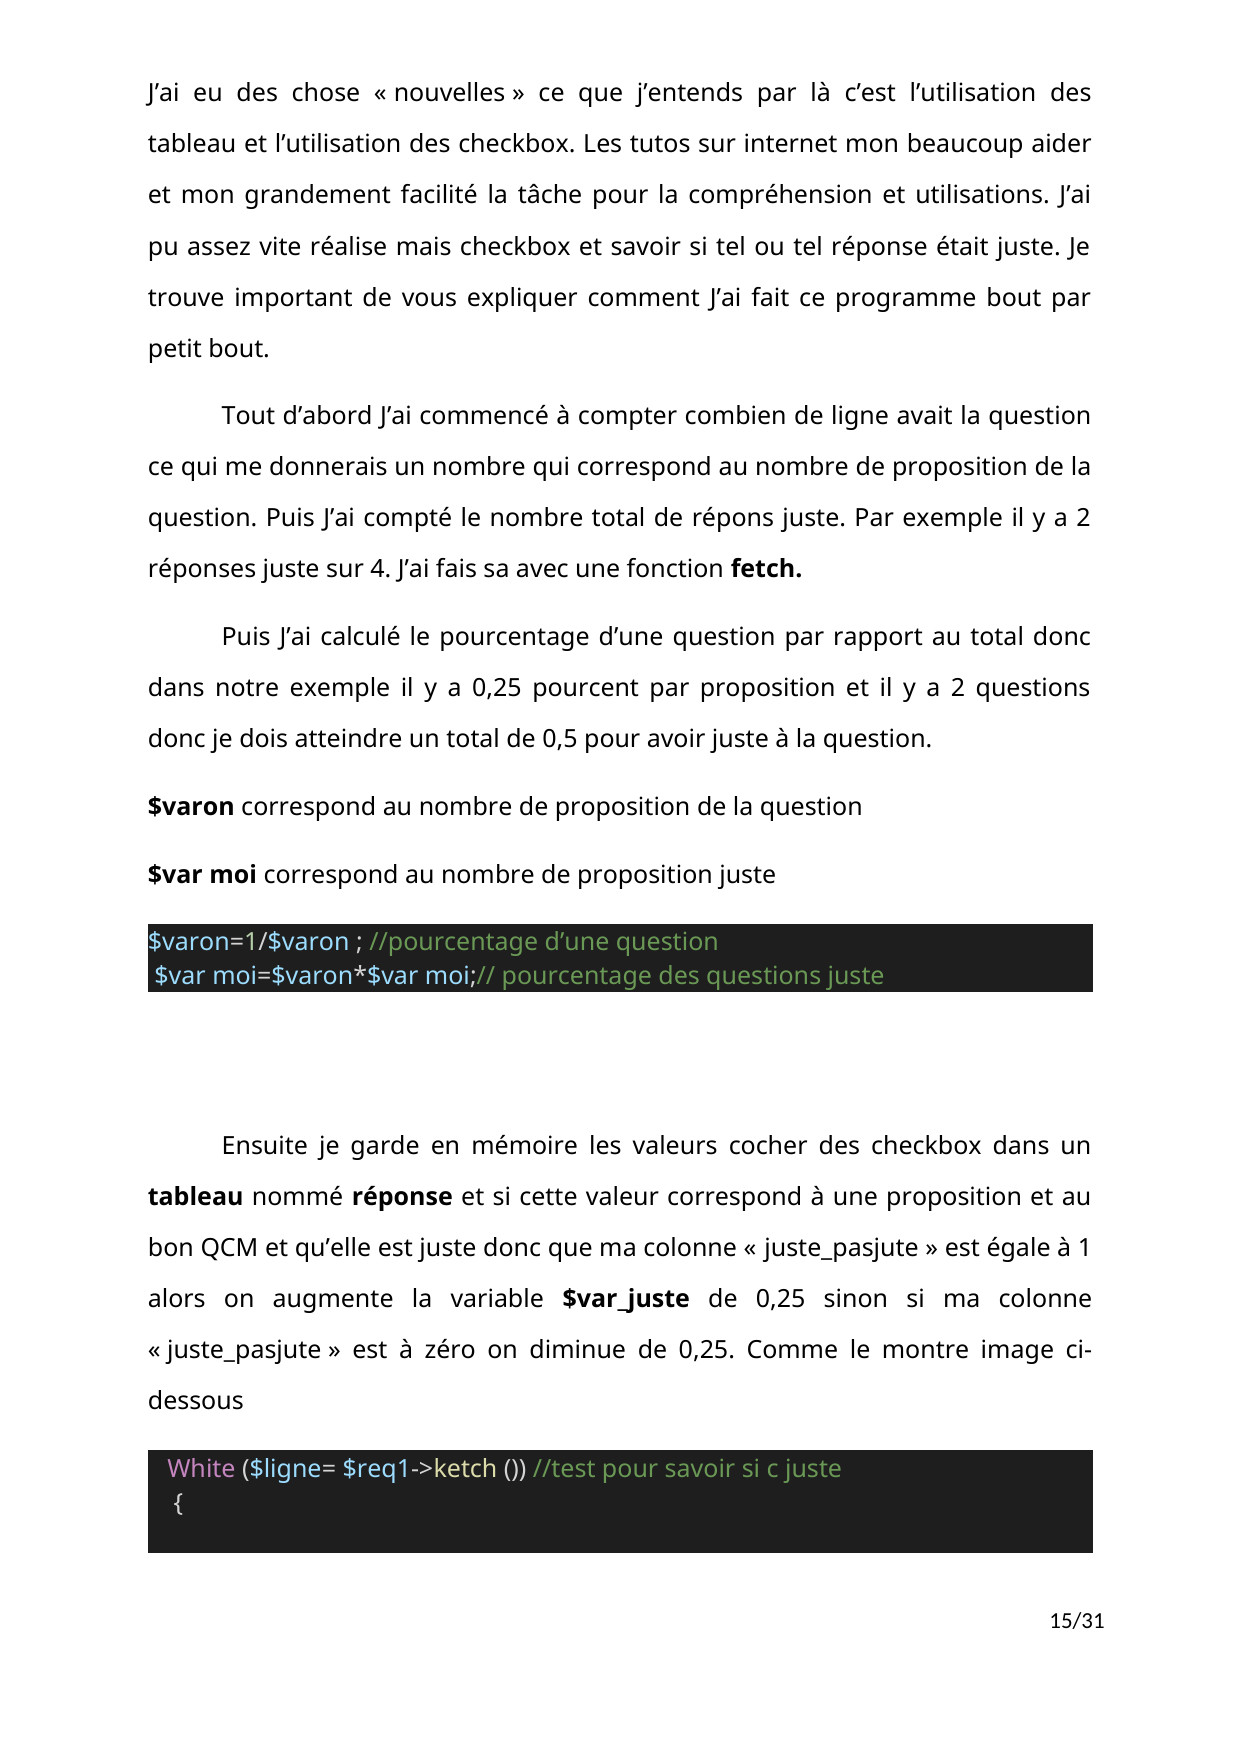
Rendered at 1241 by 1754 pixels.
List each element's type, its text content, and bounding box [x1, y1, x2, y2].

text { [148, 1484, 1093, 1518]
text Puis J’ai calculé le pourcentage d’une question par rapport au total donc dans notre exemple il y a 0,25 pourcent par proposition et il y a 2 questions donc je dois atteindre un total de 0,5 pour avoir juste à la question. [148, 619, 1093, 755]
text Ensuite je garde en mémoire les valeurs cocher des checkbox dans un tableau nommé réponse et si cette valeur correspond à une proposition et au bon QCM et qu’elle est juste donc que ma colonne « juste_pasjute » est égale à 1 alors on augmente la variable $var_juste de 0,25 sinon si ma colonne « juste_pasjute » est à zéro on diminue de 0,25. Comme le montre image ci-dessous [148, 1127, 1093, 1417]
text $var moi correspond au nombre de proposition juste [148, 856, 1093, 890]
text $varon=1/$varon ; //pourcentage d’une question [148, 924, 1093, 958]
text White ($ligne= $req1->ketch ()) //test pour savoir si c juste [148, 1450, 1093, 1484]
text $var moi=$varon*$var moi;// pourcentage des questions juste [148, 958, 1093, 992]
text Tout d’abord J’ai commencé à compter combien de ligne avait la question ce qui me donnerais un nombre qui correspond au nombre de proposition de la question. Puis J’ai compté le nombre total de répons juste. Par exemple il y a 2 réponses juste sur 4. J’ai fais sa avec une fonction fetch. [148, 398, 1093, 585]
text $varon correspond au nombre de proposition de la question [148, 788, 1093, 823]
text J’ai eu des chose « nouvelles » ce que j’entends par là c’est l’utilisation des tableau et l’utilisation des checkbox. Les tutos sur internet mon beaucoup aider et mon grandement facilité la tâche pour la compréhension et utilisations. J’ai pu assez vite réalise mais checkbox et savoir si tel ou tel réponse était juste. Je trouve important de vous expliquer comment J’ai fait ce programme bout par petit bout. [148, 75, 1093, 364]
